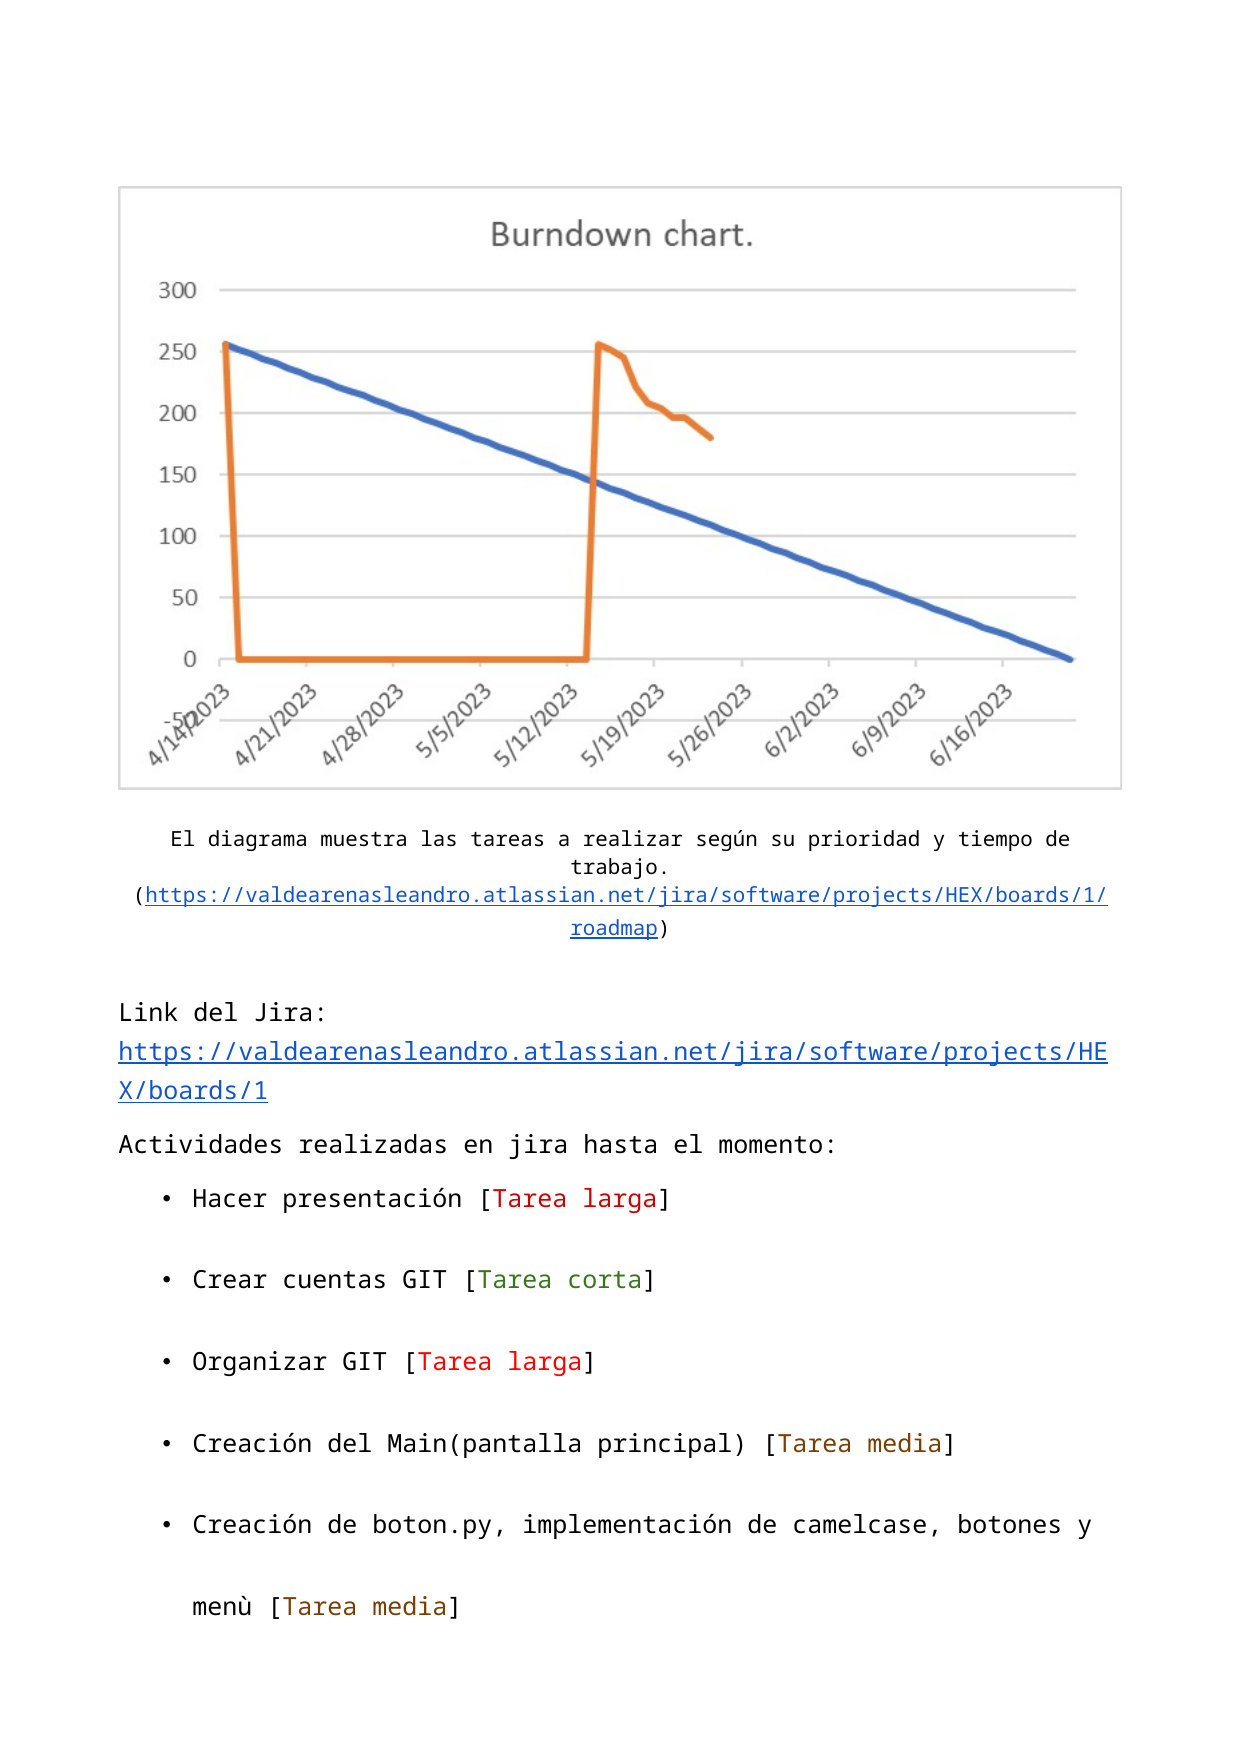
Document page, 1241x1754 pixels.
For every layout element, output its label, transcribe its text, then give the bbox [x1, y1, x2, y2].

text Link del Jira: https://valdearenasleandro.atlassian.net/jira/software/projects/HEX/boards/1 [118, 994, 1122, 1107]
list Creación de boton.py, implementación de camelcase, botones y menù [Tarea media] [162, 1507, 1122, 1623]
text (https://valdearenasleandro.atlassian.net/jira/software/projects/HEX/boards/1/roadmap) [118, 881, 1122, 942]
text Actividades realizadas en jira hasta el momento: [118, 1127, 1122, 1161]
list Hacer presentación [Tarea larga] [162, 1180, 1122, 1214]
list Crear cuentas GIT [Tarea corta] [162, 1262, 1122, 1296]
list Creación del Main(pantalla principal) [Tarea media] [162, 1425, 1122, 1459]
text El diagrama muestra las tareas a realizar según su prioridad y tiempo de trabajo. [118, 824, 1122, 881]
list Organizar GIT [Tarea larga] [162, 1344, 1122, 1378]
